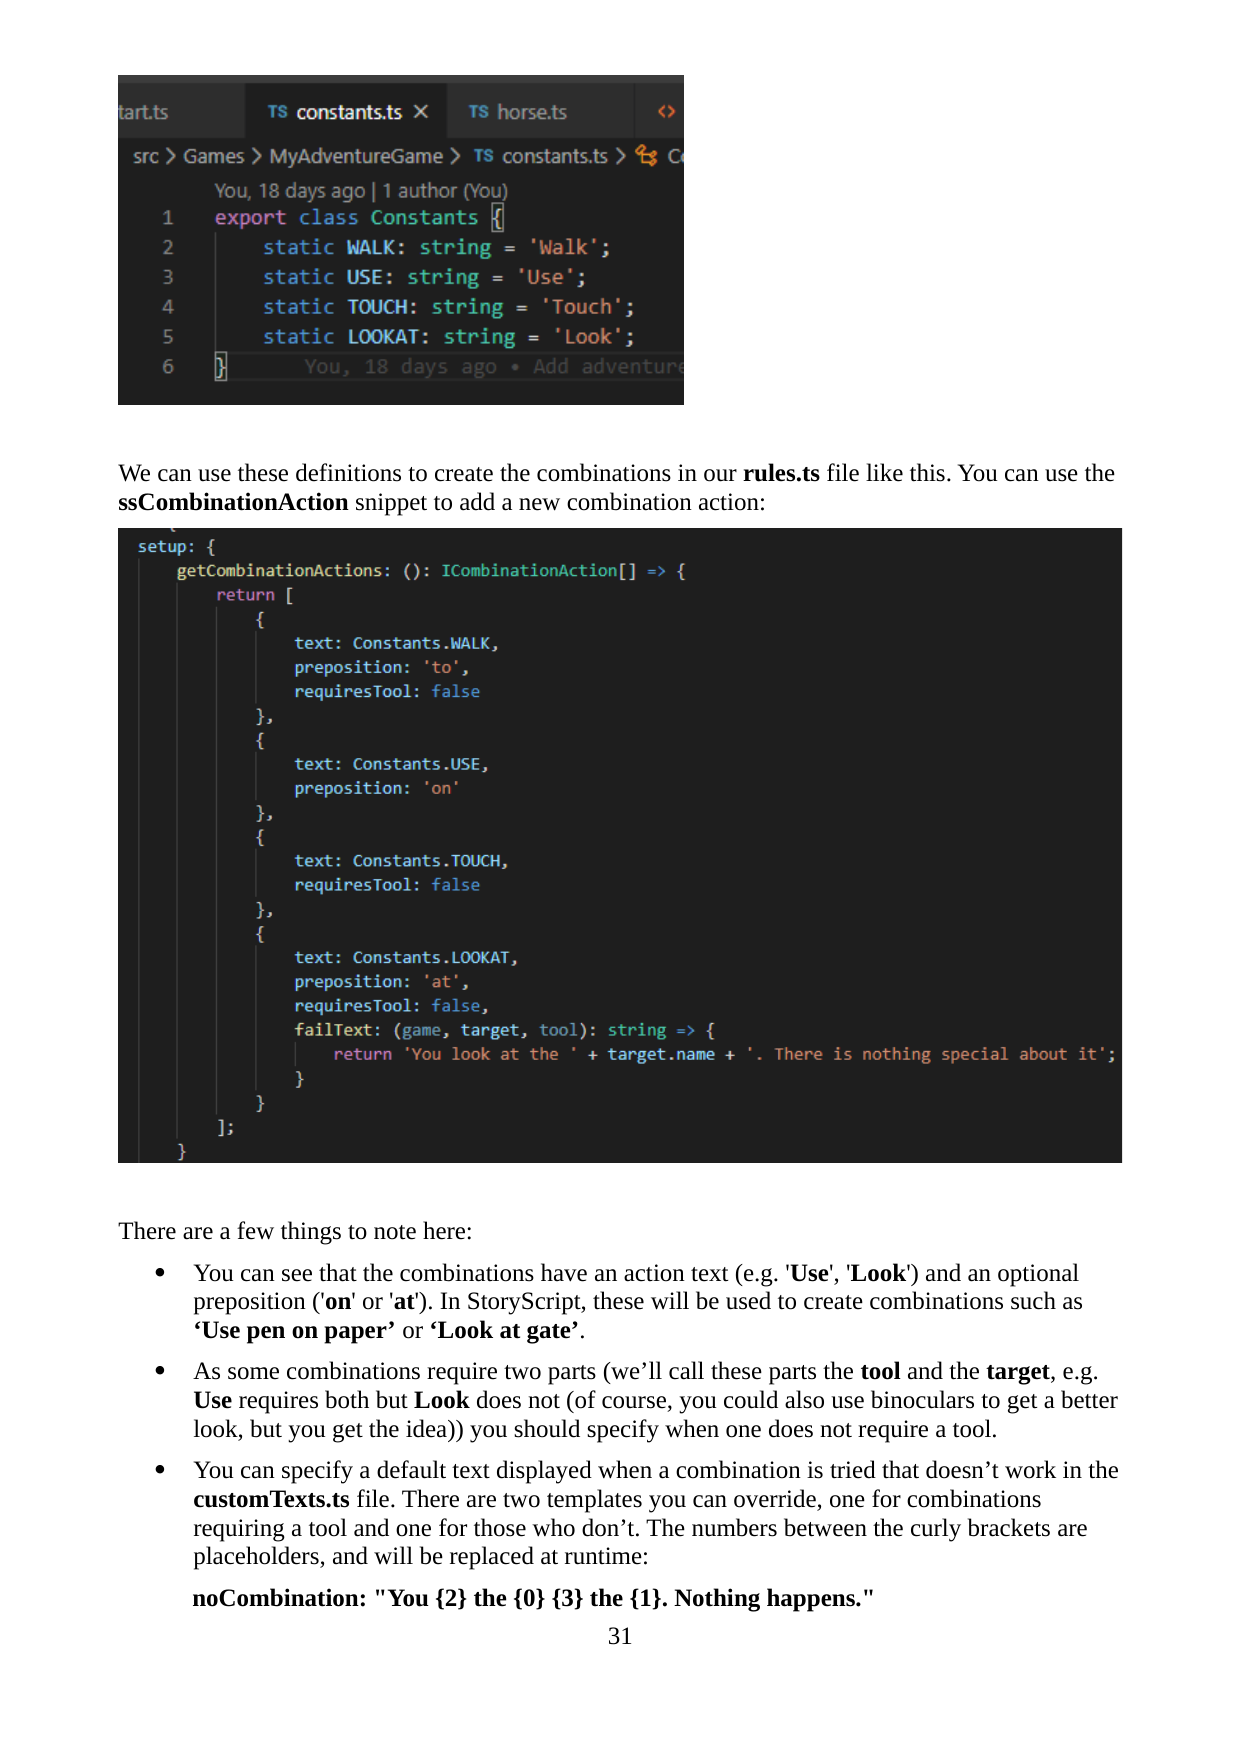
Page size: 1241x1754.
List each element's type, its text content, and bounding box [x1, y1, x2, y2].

text noCombination: "You {2} the {0} {3} the {1}. Nothing happens." [192, 1583, 1122, 1611]
text There are a few things to note here: [118, 1216, 1122, 1245]
text We can use these definitions to create the combinations in our rules.ts file like this. You can use the ssCombinationAction snippet to add a new combination action: [118, 458, 1122, 516]
list As some combinations require two parts (we’ll call these parts the tool and the target, e.g. Use requires both but Look does not (of course, you could also use binoculars to get a better look, but you get the idea)) you should specify when one does not require a tool. [156, 1356, 1122, 1443]
list You can specify a default text displayed when a combination is tried that doesn’t work in the customTexts.ts file. There are two templates you can override, one for combinations requiring a tool and one for those who don’t. The numbers between the curly brackets are placeholders, and will be replaced at runtime: [156, 1455, 1122, 1570]
list You can see that the combinations have an action text (e.g. 'Use', 'Look') and an optional preposition ('on' or 'at'). In StoryScript, these will be used to create combinations such as ‘Use pen on paper’ or ‘Look at gate’. [156, 1258, 1122, 1344]
